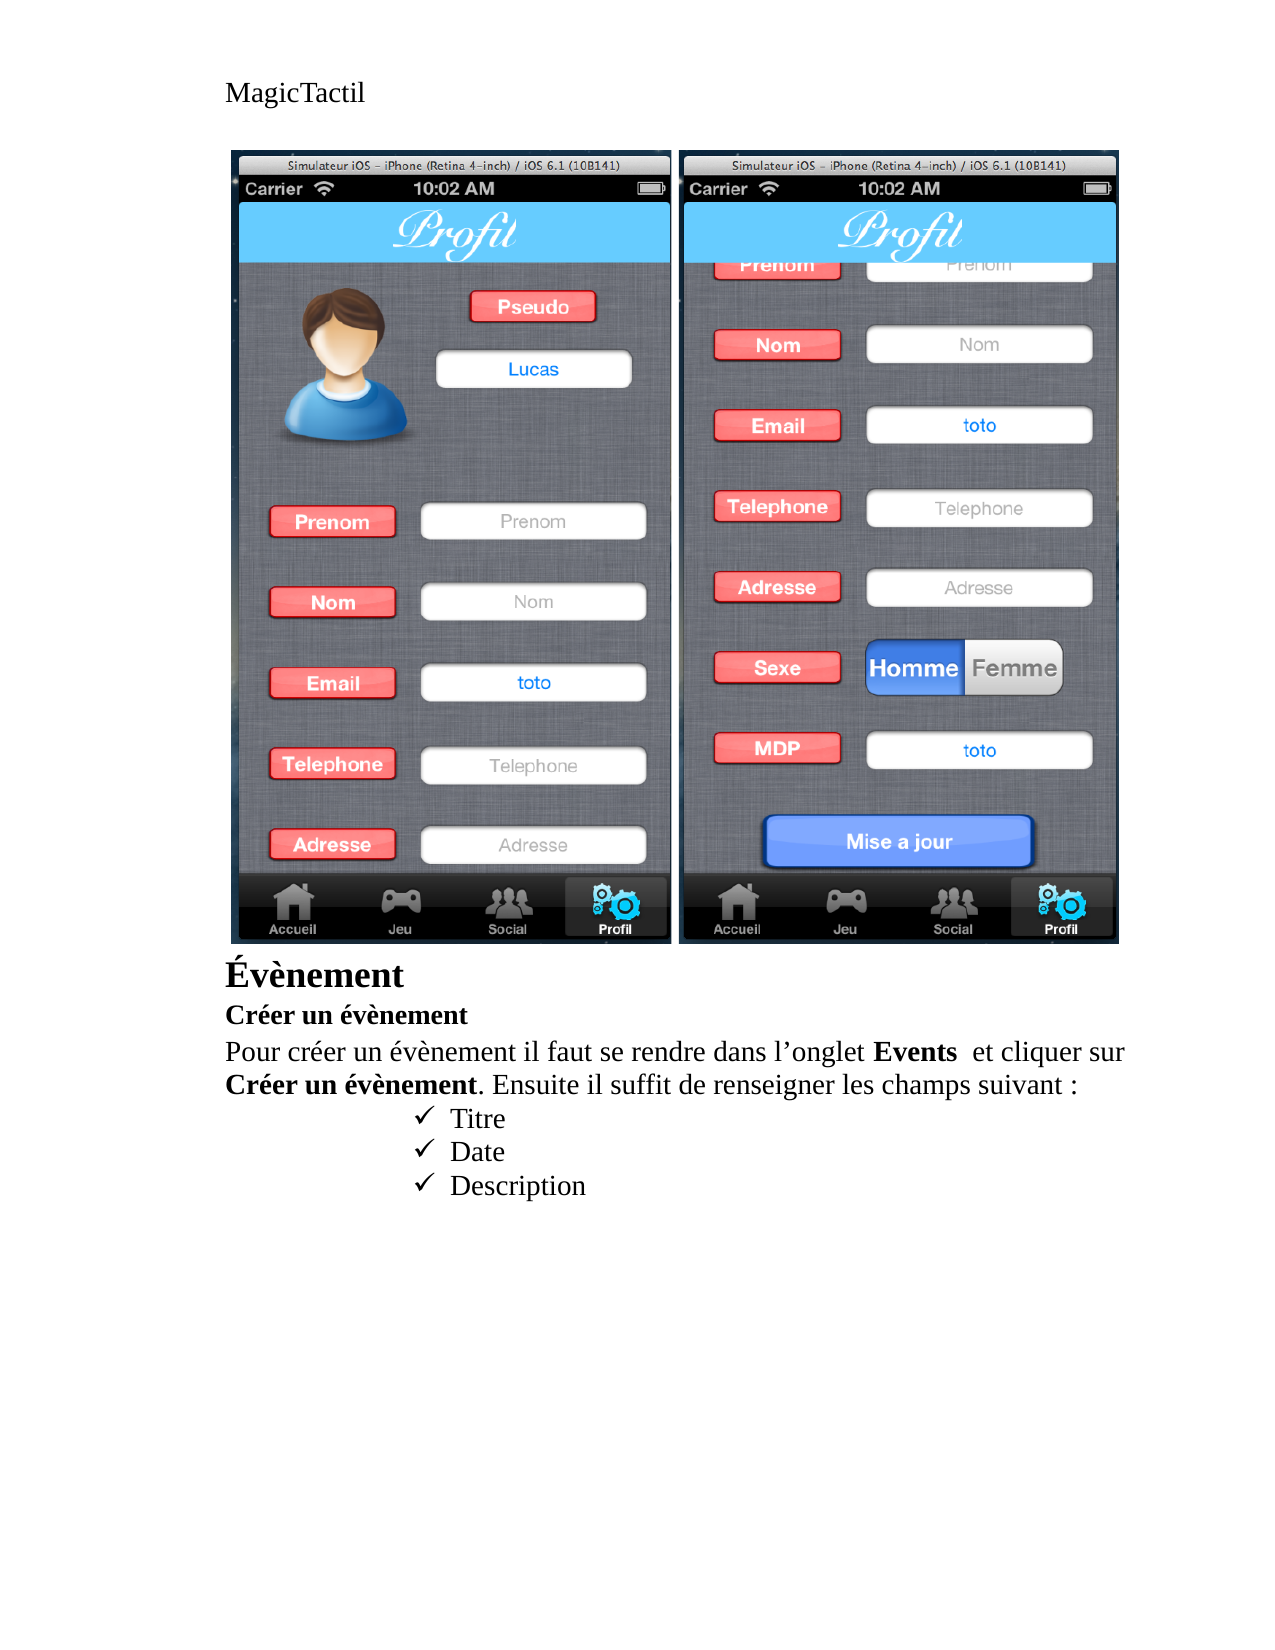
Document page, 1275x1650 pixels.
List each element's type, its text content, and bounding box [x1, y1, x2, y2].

list Description [412, 1168, 1125, 1202]
subtitle Créer un évènement [150, 998, 1125, 1031]
subtitle Évènement [150, 952, 1125, 995]
list Date [412, 1134, 1125, 1168]
list Titre [412, 1101, 1125, 1134]
picture [678, 150, 1119, 944]
text Pour créer un évènement il faut se rendre dans l’onglet Events et cliquer sur Créer un évènement. Ensuite il suffit de renseigner les champs suivant : [225, 1034, 1125, 1101]
picture [231, 150, 672, 944]
